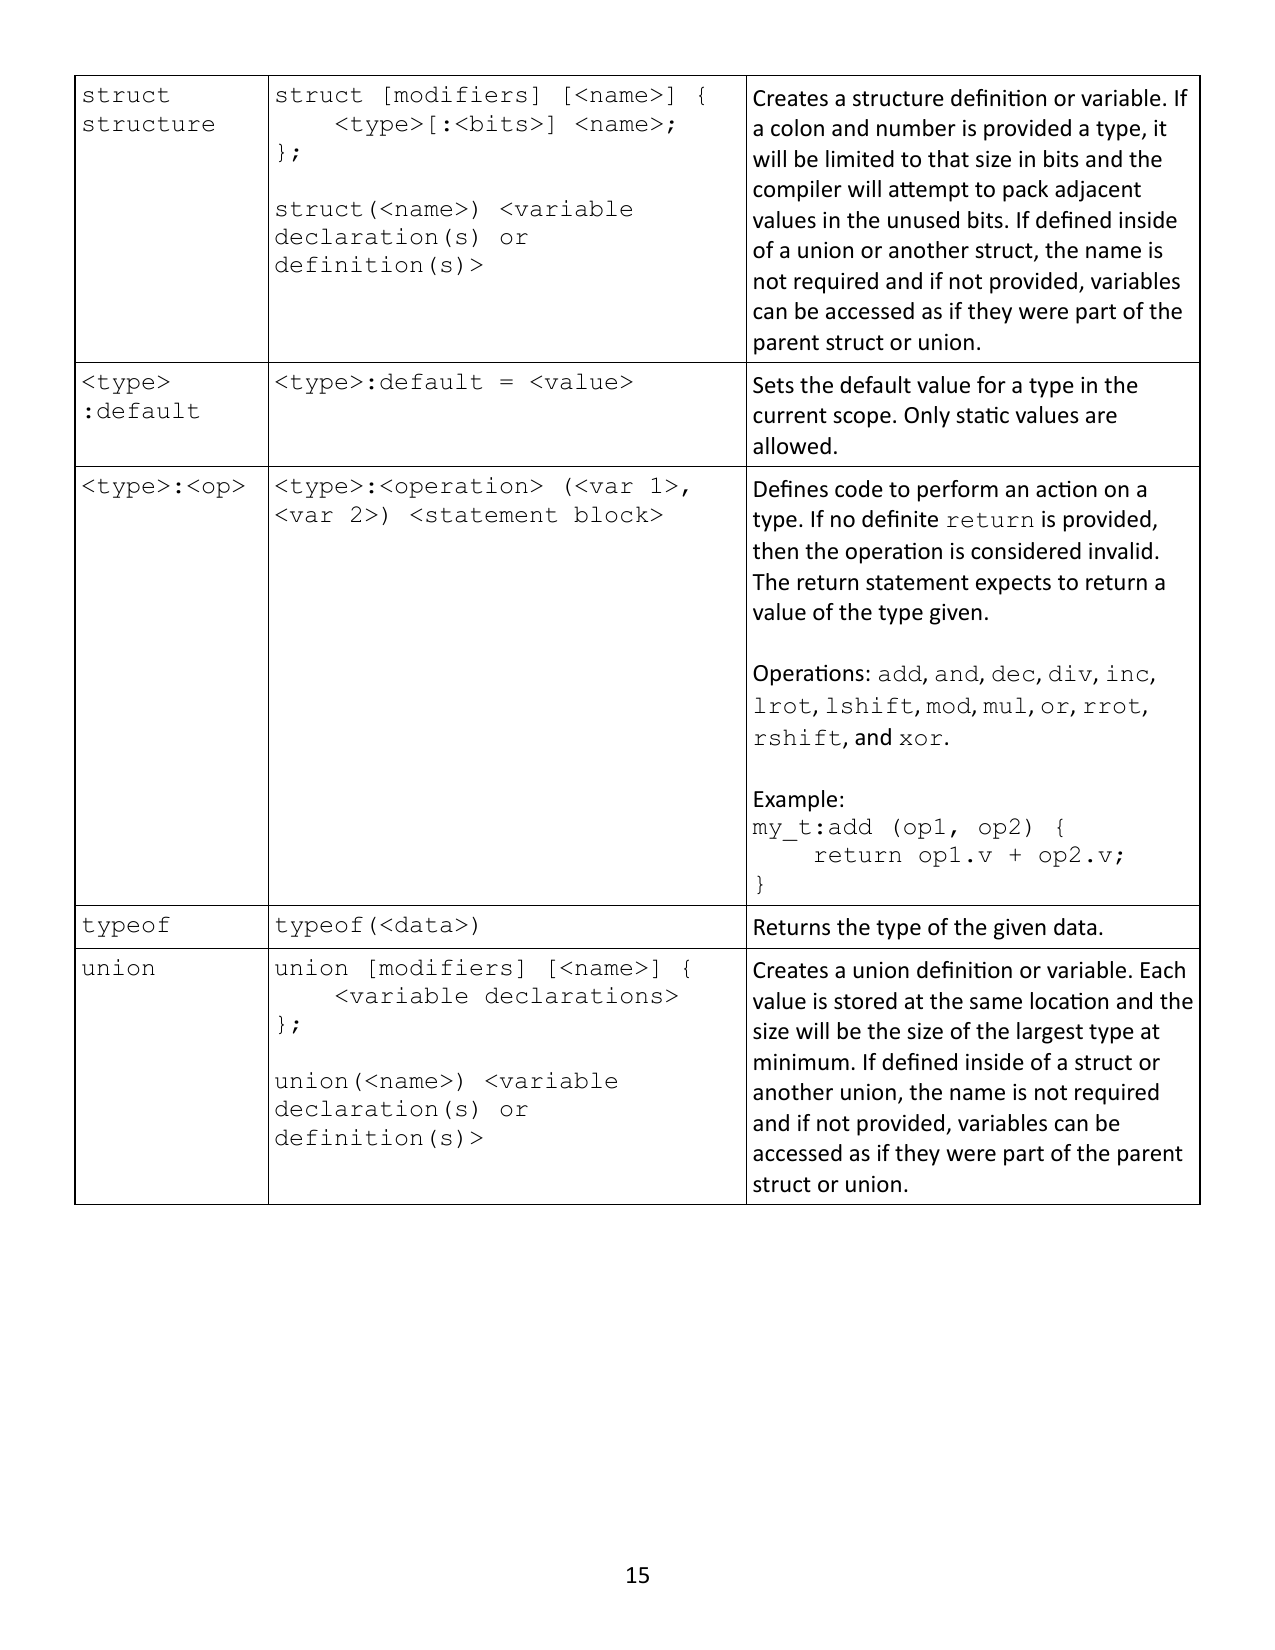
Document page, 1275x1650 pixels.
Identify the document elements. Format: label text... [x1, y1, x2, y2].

table_cell struct [modifiers] [<name>] { <type>[:<bits>] <name>; }; struct(<name>) <variable declaration(s) or definition(s)> [269, 76, 746, 362]
table_cell Creates a structure definition or variable. If a colon and number is provided a type, it will be limited to that size in bits and the compiler will attempt to pack adjacent values in the unused bits. If defined inside of a union or another struct, the name is not required and if not provided, variables can be accessed as if they were part of the parent struct or union. [747, 76, 1199, 362]
table_cell typeof(<data>) [269, 906, 746, 947]
table_cell Returns the type of the given data. [747, 906, 1199, 947]
table_cell struct structure [76, 76, 268, 362]
table_cell Sets the default value for a type in the current scope. Only static values are allowed. [747, 363, 1199, 466]
table_cell <type>:<operation> (<var 1>, <var 2>) <statement block> [269, 467, 746, 904]
table_cell <type>:<op> [76, 467, 268, 904]
table_cell <type>​:default [76, 363, 268, 466]
table_cell union [76, 949, 268, 1204]
table_cell union [modifiers] [<name>] { <variable declarations> }; union(<name>) <variable declaration(s) or definition(s)> [269, 949, 746, 1204]
table_cell Creates a union definition or variable. Each value is stored at the same location and the size will be the size of the largest type at minimum. If defined inside of a struct or another union, the name is not required and if not provided, variables can be accessed as if they were part of the parent struct or union. [747, 949, 1199, 1204]
table_cell typeof [76, 906, 268, 947]
table_cell <type>:default = <value> [269, 363, 746, 466]
table_cell Defines code to perform an action on a type. If no definite return is provided, then the operation is considered invalid. The return statement expects to return a value of the type given. Operations: add, and, dec, div, inc, lrot, lshift, mod, mul, or, rrot, rshift, and xor. Example: my_t:add (op1, op2) { return op1.v + op2.v; } [747, 467, 1199, 904]
